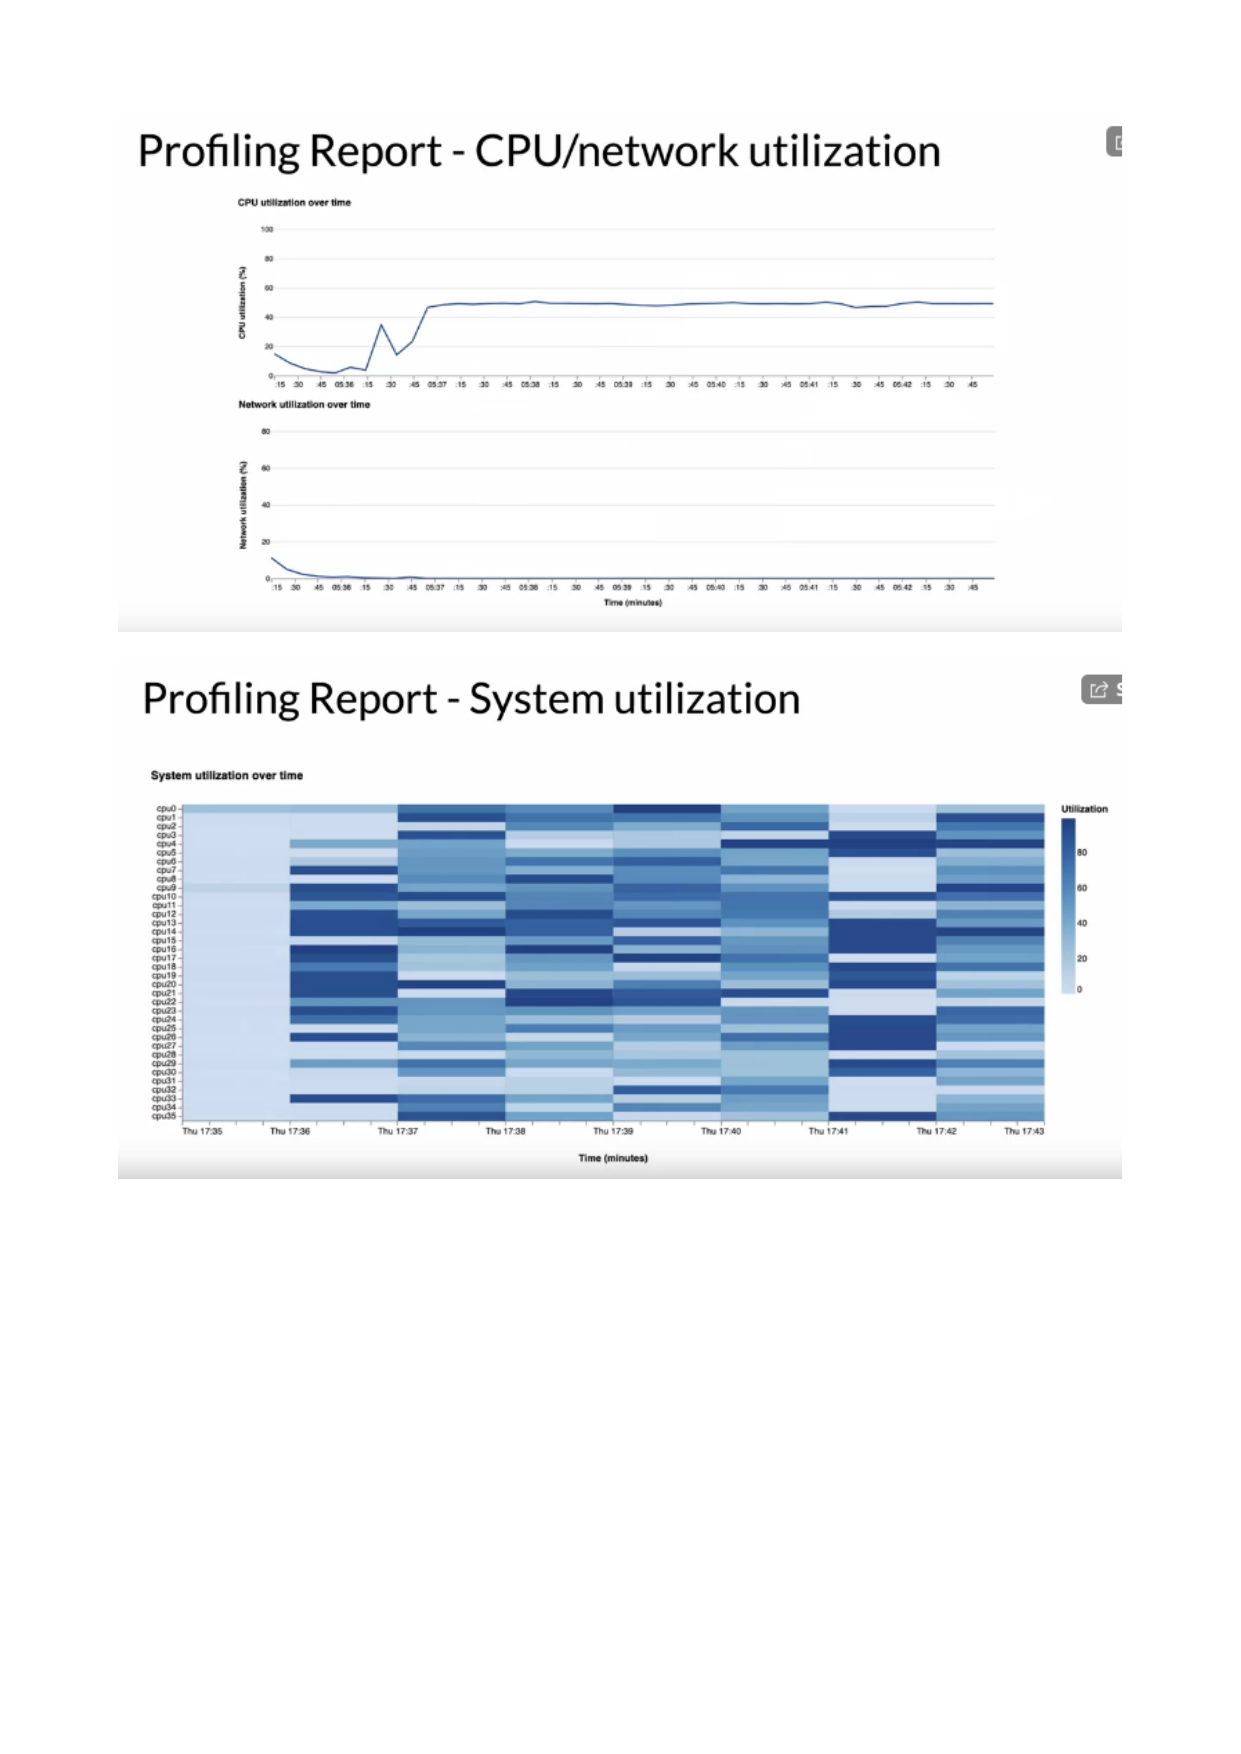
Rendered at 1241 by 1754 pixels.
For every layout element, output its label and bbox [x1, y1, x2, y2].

picture [118, 660, 1123, 1179]
picture [118, 118, 1123, 632]
